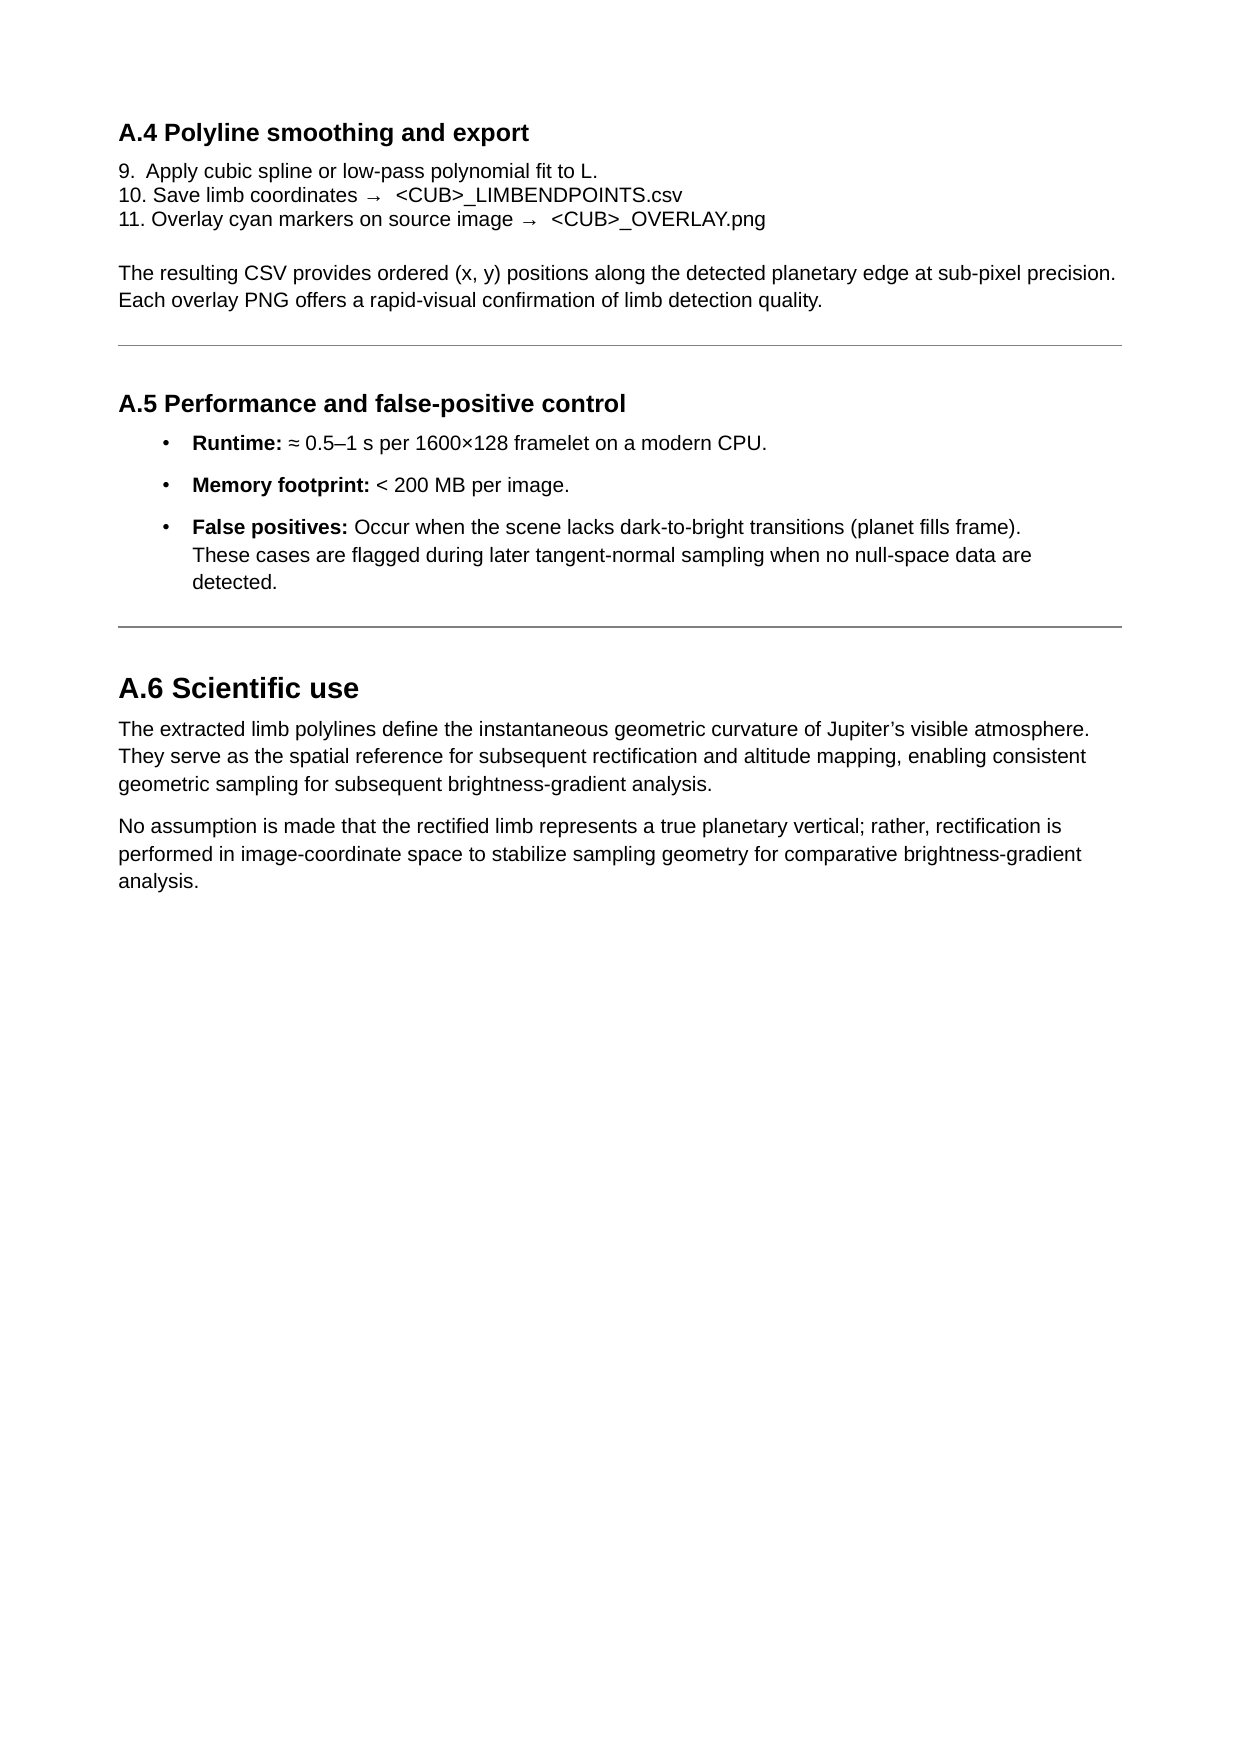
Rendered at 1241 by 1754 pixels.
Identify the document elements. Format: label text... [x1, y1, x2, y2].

text 10. Save limb coordinates → <CUB>_LIMBENDPOINTS.csv [118, 183, 1122, 207]
subtitle A.5 Performance and false-positive control [118, 389, 1122, 418]
list Memory footprint: < 200 MB per image. [162, 473, 1122, 497]
subtitle A.4 Polyline smoothing and export [118, 118, 1122, 147]
text The resulting CSV provides ordered (x, y) positions along the detected planetary edge at sub-pixel precision. Each overlay PNG offers a rapid-visual confirmation of limb detection quality. [118, 261, 1122, 312]
subtitle A.6 Scientific use [118, 671, 1122, 704]
text No assumption is made that the rectified limb represents a true planetary vertical; rather, rectification is performed in image-coordinate space to stabilize sampling geometry for comparative brightness-gradient analysis. [118, 814, 1122, 893]
text 9. Apply cubic spline or low-pass polynomial fit to L. [118, 159, 1122, 183]
list Runtime: ≈ 0.5–1 s per 1600×128 framelet on a modern CPU. [162, 430, 1122, 454]
text The extracted limb polylines define the instantaneous geometric curvature of Jupiter’s visible atmosphere. They serve as the spatial reference for subsequent rectification and altitude mapping, enabling consistent geometric sampling for subsequent brightness-gradient analysis. [118, 717, 1122, 796]
list False positives: Occur when the scene lacks dark-to-bright transitions (planet fills frame). These cases are flagged during later tangent-normal sampling when no null-space data are detected. [162, 515, 1122, 594]
text 11. Overlay cyan markers on source image → <CUB>_OVERLAY.png [118, 207, 1122, 231]
